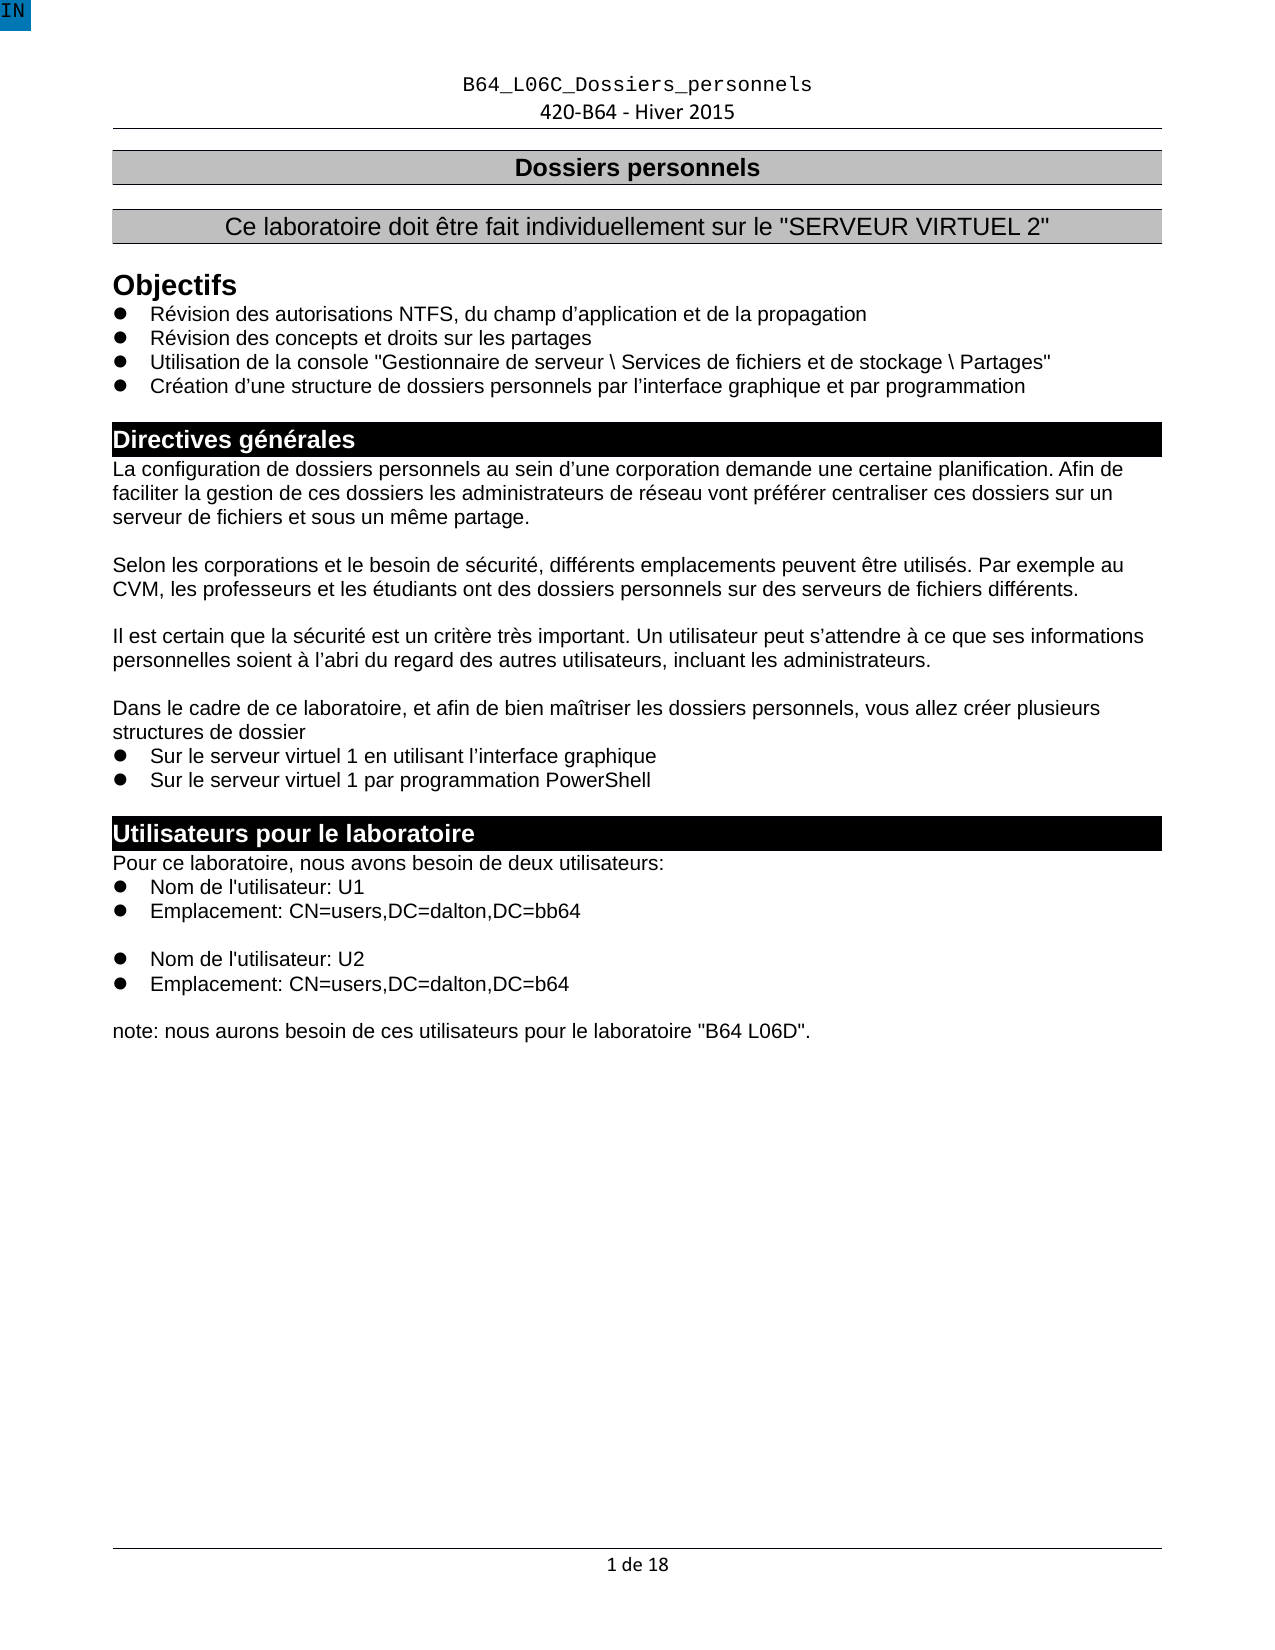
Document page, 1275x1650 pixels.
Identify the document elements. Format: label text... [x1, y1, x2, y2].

list Emplacement: CN=users,DC=dalton,DC=b64 [112, 971, 1162, 995]
list Sur le serveur virtuel 1 en utilisant l’interface graphique [112, 744, 1162, 768]
text note: nous aurons besoin de ces utilisateurs pour le laboratoire "B64 L06D". [112, 1019, 1162, 1043]
text Objectifs [112, 268, 1162, 301]
list Sur le serveur virtuel 1 par programmation PowerShell [112, 768, 1162, 792]
text Directives générales [112, 423, 1162, 457]
text IN [0, 0, 31, 24]
text Selon les corporations et le besoin de sécurité, différents emplacements peuvent être utilisés. Par exemple au CVM, les professeurs et les étudiants ont des dossiers personnels sur des serveurs de fichiers différents. [112, 552, 1162, 600]
list Révision des autorisations NTFS, du champ d’application et de la propagation [112, 301, 1162, 326]
text Dans le cadre de ce laboratoire, et afin de bien maîtriser les dossiers personnels, vous allez créer plusieurs structures de dossier [112, 696, 1162, 744]
list Utilisation de la console "Gestionnaire de serveur \ Services de fichiers et de stockage \ Partages" [112, 349, 1162, 374]
list Emplacement: CN=users,DC=dalton,DC=bb64 [112, 899, 1162, 923]
text Il est certain que la sécurité est un critère très important. Un utilisateur peut s’attendre à ce que ses informations personnelles soient à l’abri du regard des autres utilisateurs, incluant les administrateurs. [112, 624, 1162, 672]
text Ce laboratoire doit être fait individuellement sur le "SERVEUR VIRTUEL 2" [112, 210, 1162, 244]
list Création d’une structure de dossiers personnels par l’interface graphique et par programmation [112, 374, 1162, 398]
text La configuration de dossiers personnels au sein d’une corporation demande une certaine planification. Afin de faciliter la gestion de ces dossiers les administrateurs de réseau vont préférer centraliser ces dossiers sur un serveur de fichiers et sous un même partage. [112, 457, 1162, 528]
text Pour ce laboratoire, nous avons besoin de deux utilisateurs: [112, 851, 1162, 875]
text Utilisateurs pour le laboratoire [112, 817, 1162, 851]
text Dossiers personnels [112, 151, 1162, 185]
list Nom de l'utilisateur: U1 [112, 875, 1162, 899]
list Nom de l'utilisateur: U2 [112, 947, 1162, 971]
list Révision des concepts et droits sur les partages [112, 326, 1162, 349]
